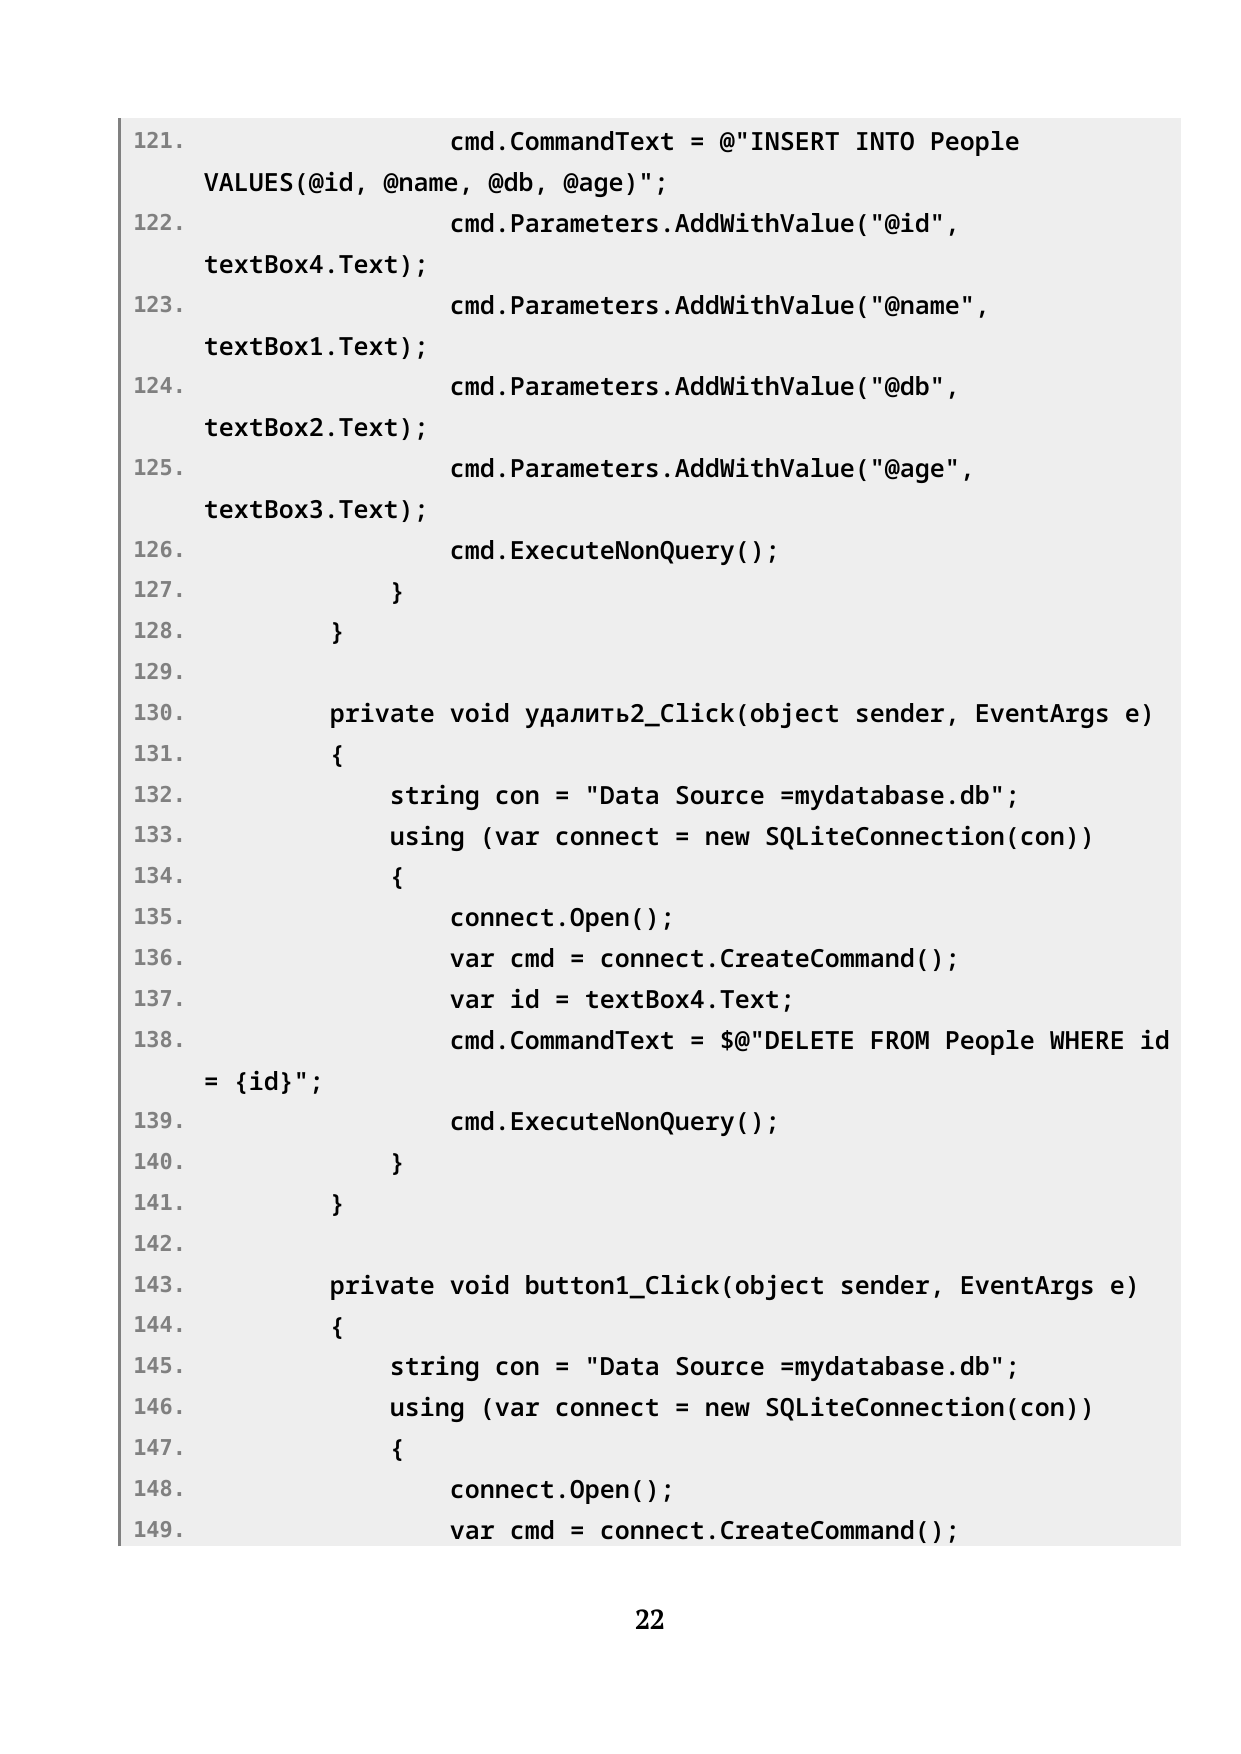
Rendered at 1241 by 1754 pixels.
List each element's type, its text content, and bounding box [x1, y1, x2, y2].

list cmd.Parameters.AddWithValue("@name", textBox1.Text); [121, 281, 1181, 362]
list var id = textBox4.Text; [121, 976, 1181, 1016]
list using (var connect = new SQLiteConnection(con)) [121, 812, 1181, 852]
list } [121, 567, 1181, 607]
list } [121, 1139, 1181, 1179]
list connect.Open(); [121, 894, 1181, 934]
list } [121, 608, 1181, 648]
list cmd.CommandText = $@"DELETE FROM People WHERE id = {id}"; [121, 1016, 1181, 1097]
list { [121, 1302, 1181, 1342]
list private void button1_Click(object sender, EventArgs e) [121, 1261, 1181, 1301]
list var cmd = connect.CreateCommand(); [121, 935, 1181, 975]
list cmd.ExecuteNonQuery(); [121, 526, 1181, 566]
list cmd.Parameters.AddWithValue("@id", textBox4.Text); [121, 200, 1181, 281]
list cmd.Parameters.AddWithValue("@age", textBox3.Text); [121, 445, 1181, 526]
list { [121, 731, 1181, 771]
list } [121, 1180, 1181, 1220]
list { [121, 853, 1181, 893]
list string con = "Data Source =mydatabase.db"; [121, 1343, 1181, 1383]
list private void удалить2_Click(object sender, EventArgs e) [121, 690, 1181, 730]
list connect.Open(); [121, 1466, 1181, 1506]
list string con = "Data Source =mydatabase.db"; [121, 771, 1181, 811]
list cmd.ExecuteNonQuery(); [121, 1098, 1181, 1138]
list cmd.CommandText = @"INSERT INTO People VALUES(@id, @name, @db, @age)"; [121, 118, 1181, 199]
list cmd.Parameters.AddWithValue("@db", textBox2.Text); [121, 363, 1181, 444]
list { [121, 1425, 1181, 1465]
list using (var connect = new SQLiteConnection(con)) [121, 1384, 1181, 1424]
list var cmd = connect.CreateCommand(); [121, 1506, 1181, 1546]
